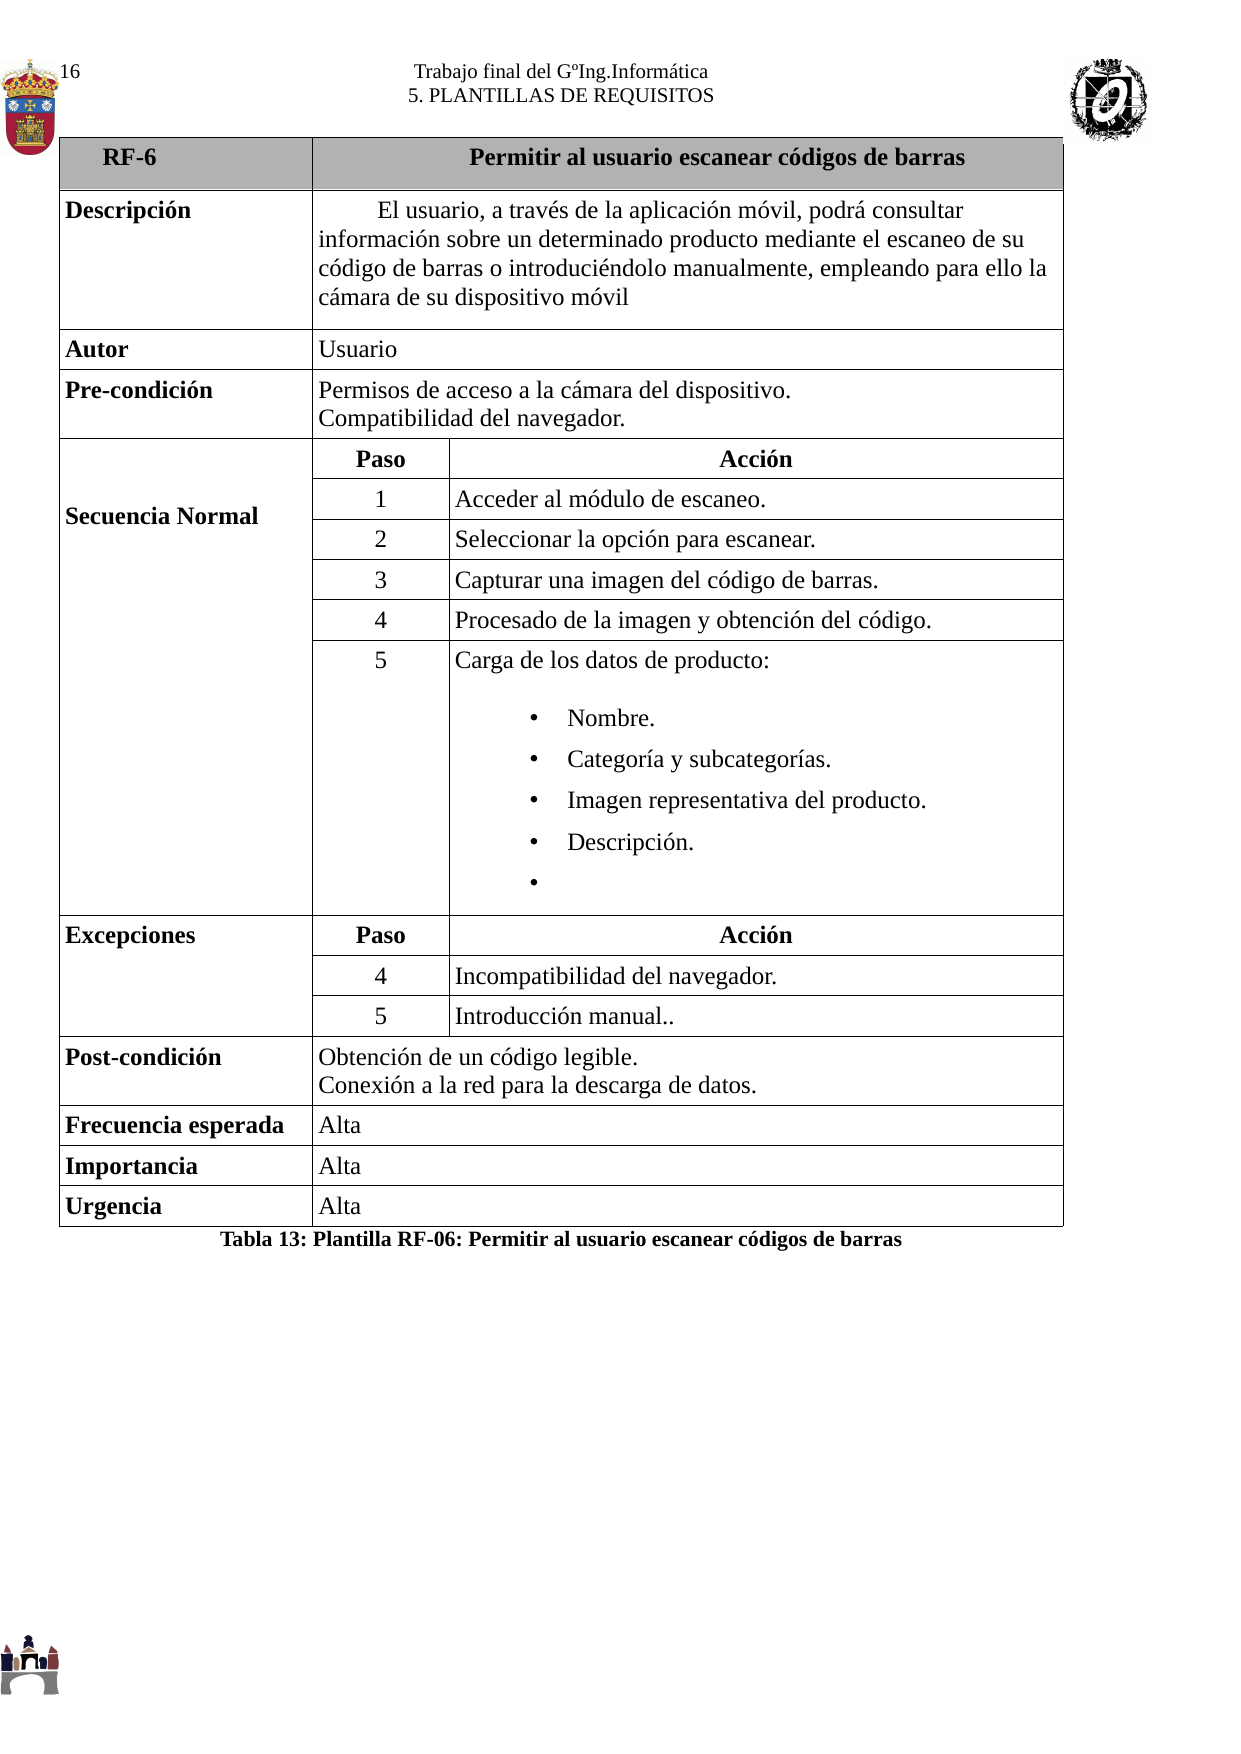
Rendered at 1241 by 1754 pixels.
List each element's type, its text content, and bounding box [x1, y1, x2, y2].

table_cell Post-condición [60, 1037, 312, 1105]
table_cell Paso [313, 439, 449, 478]
table_cell Carga de los datos de producto: Nombre. Categoría y subcategorías. Imagen representativa del producto. Descripción. [450, 641, 1063, 915]
table_cell Seleccionar la opción para escanear. [450, 520, 1063, 559]
picture [0, 59, 59, 155]
table_cell Alta [313, 1106, 1063, 1145]
table_cell Excepciones [60, 916, 312, 1036]
table_cell Paso [313, 916, 449, 955]
table_cell Alta [313, 1146, 1063, 1185]
table_cell 2 [313, 520, 449, 559]
table_cell Procesado de la imagen y obtención del código. [450, 600, 1063, 639]
table_cell 5 [313, 996, 449, 1036]
picture [1063, 59, 1152, 144]
table_cell Alta [313, 1186, 1063, 1226]
table_cell El usuario, a través de la aplicación móvil, podrá consultar información sobre un determinado producto mediante el escaneo de su código de barras o introduciéndolo manualmente, empleando para ello la cámara de su dispositivo móvil [313, 191, 1063, 328]
table_header [60, 138, 312, 189]
table_cell 5 [313, 641, 449, 915]
table_cell Introducción manual.. [450, 996, 1063, 1036]
table_header Permitir al usuario escanear códigos de barras [313, 138, 1063, 189]
table_cell 1 [313, 479, 449, 518]
table_cell Permisos de acceso a la cámara del dispositivo. Compatibilidad del navegador. [313, 370, 1063, 438]
table_cell 3 [313, 560, 449, 599]
table_cell Urgencia [60, 1186, 312, 1226]
table_cell 4 [313, 600, 449, 639]
table_cell Descripción [60, 191, 312, 328]
table_cell Acción [450, 916, 1063, 955]
table_cell Autor [60, 330, 312, 369]
table_cell Obtención de un código legible. Conexión a la red para la descarga de datos. [313, 1037, 1063, 1105]
table_cell Importancia [60, 1146, 312, 1185]
text Tabla 13: Plantilla RF-06: Permitir al usuario escanear códigos de barras [59, 1227, 1063, 1251]
table_cell Acceder al módulo de escaneo. [450, 479, 1063, 518]
table_cell Pre-condición [60, 370, 312, 438]
table_cell Usuario [313, 330, 1063, 369]
table_cell Secuencia Normal [60, 439, 312, 915]
table_cell 4 [313, 956, 449, 995]
table_cell Capturar una imagen del código de barras. [450, 560, 1063, 599]
table_cell Acción [450, 439, 1063, 478]
table_cell Incompatibilidad del navegador. [450, 956, 1063, 995]
table_cell Frecuencia esperada [60, 1106, 312, 1145]
picture [0, 1634, 59, 1695]
